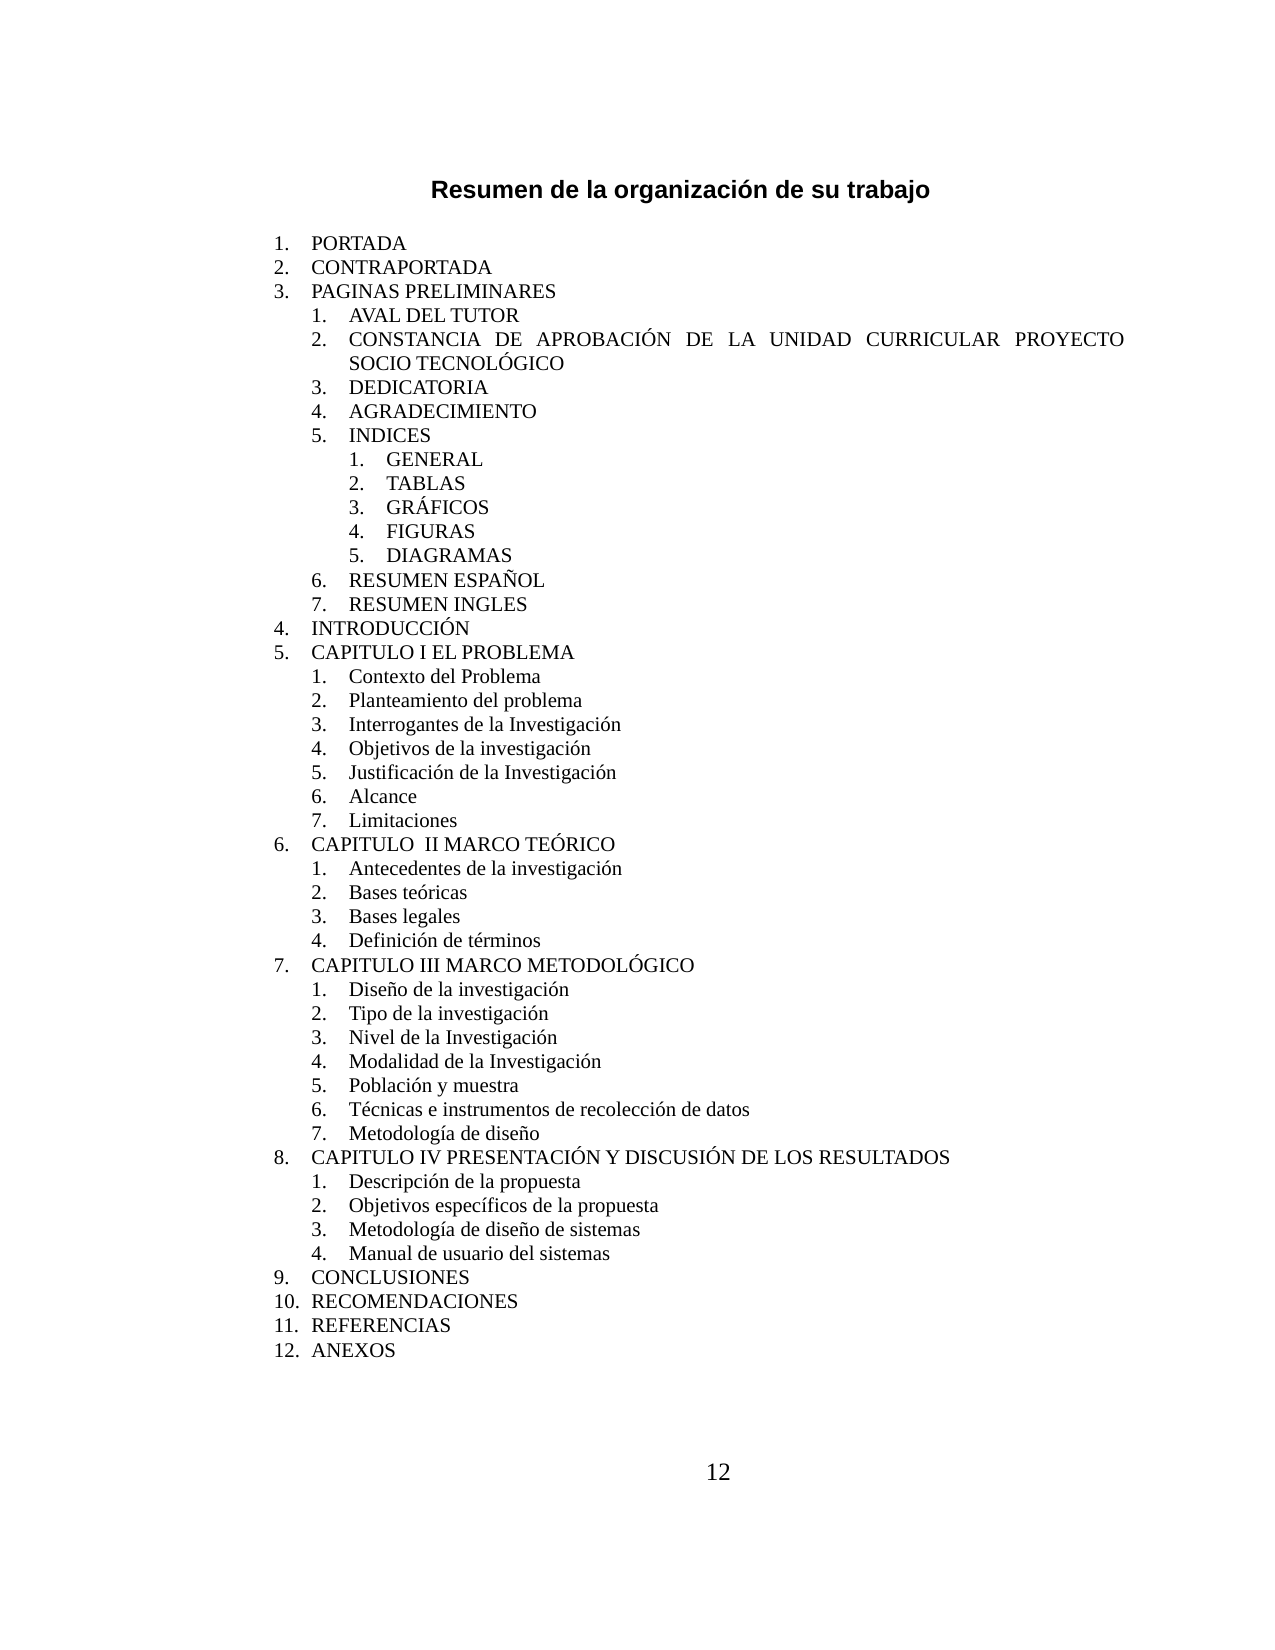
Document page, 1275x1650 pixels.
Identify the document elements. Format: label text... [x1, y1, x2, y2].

list AVAL DEL TUTOR [311, 303, 1125, 327]
list Metodología de diseño de sistemas [311, 1217, 1125, 1241]
list INTRODUCCIÓN [274, 616, 1125, 640]
list RECOMENDACIONES [274, 1289, 1125, 1313]
list Nivel de la Investigación [311, 1025, 1125, 1049]
list Bases teóricas [311, 880, 1125, 904]
list RESUMEN INGLES [311, 592, 1125, 616]
list PAGINAS PRELIMINARES [274, 279, 1125, 303]
list Modalidad de la Investigación [311, 1049, 1125, 1073]
list CAPITULO I EL PROBLEMA [274, 640, 1125, 664]
list Justificación de la Investigación [311, 760, 1125, 784]
list Población y muestra [311, 1073, 1125, 1097]
list GRÁFICOS [349, 495, 1125, 519]
list Interrogantes de la Investigación [311, 712, 1125, 736]
list CONTRAPORTADA [274, 255, 1125, 279]
list Limitaciones [311, 808, 1125, 832]
list CONSTANCIA DE APROBACIÓN DE LA UNIDAD CURRICULAR PROYECTO SOCIO TECNOLÓGICO [311, 327, 1125, 375]
list CAPITULO IV PRESENTACIÓN Y DISCUSIÓN DE LOS RESULTADOS [274, 1145, 1125, 1169]
list Manual de usuario del sistemas [311, 1241, 1125, 1265]
list Antecedentes de la investigación [311, 856, 1125, 880]
list TABLAS [349, 471, 1125, 495]
list Planteamiento del problema [311, 688, 1125, 712]
list GENERAL [349, 447, 1125, 471]
list Objetivos de la investigación [311, 736, 1125, 760]
list Contexto del Problema [311, 664, 1125, 688]
list Diseño de la investigación [311, 977, 1125, 1001]
list Tipo de la investigación [311, 1001, 1125, 1025]
list AGRADECIMIENTO [311, 399, 1125, 423]
list CAPITULO II MARCO TEÓRICO [274, 832, 1125, 856]
list INDICES [311, 423, 1125, 447]
list Metodología de diseño [311, 1121, 1125, 1145]
list CAPITULO III MARCO METODOLÓGICO [274, 952, 1125, 977]
list PORTADA [274, 231, 1125, 255]
list Descripción de la propuesta [311, 1169, 1125, 1193]
list Definición de términos [311, 928, 1125, 952]
list DEDICATORIA [311, 375, 1125, 399]
list DIAGRAMAS [349, 543, 1125, 567]
list RESUMEN ESPAÑOL [311, 567, 1125, 592]
list REFERENCIAS [274, 1313, 1125, 1337]
list Bases legales [311, 904, 1125, 928]
list Técnicas e instrumentos de recolección de datos [311, 1097, 1125, 1121]
list Alcance [311, 784, 1125, 808]
list Objetivos específicos de la propuesta [311, 1193, 1125, 1217]
list FIGURAS [349, 519, 1125, 543]
list ANEXOS [274, 1337, 1125, 1362]
list CONCLUSIONES [274, 1265, 1125, 1289]
subtitle Resumen de la organización de su trabajo [236, 175, 1125, 204]
